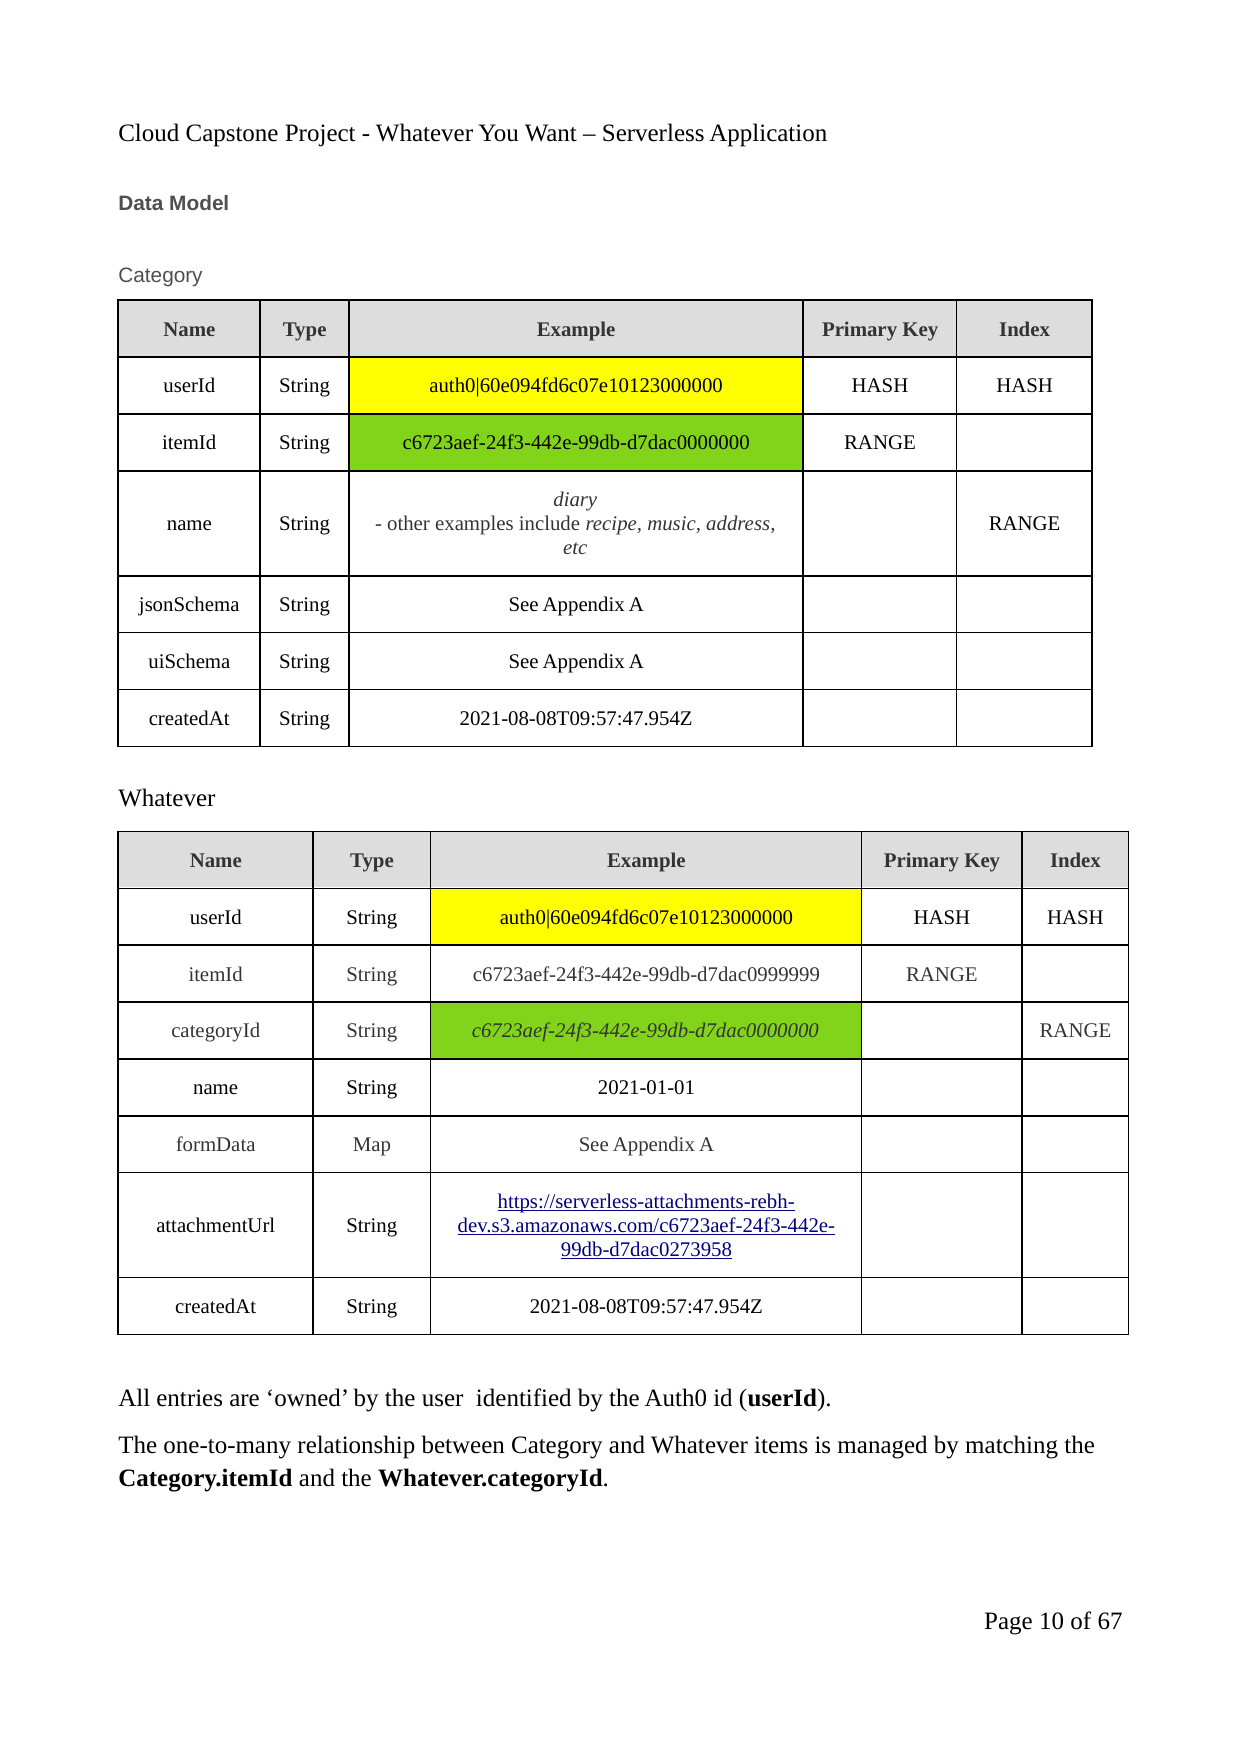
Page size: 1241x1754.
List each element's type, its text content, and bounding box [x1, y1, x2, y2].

table_cell [957, 633, 1091, 689]
table_cell [957, 415, 1091, 470]
subtitle Data Model [118, 191, 1122, 215]
text The one-to-many relationship between Category and Whatever items is managed by matching the Category.itemId and the Whatever.categoryId. [118, 1431, 1122, 1492]
table_header Type [314, 832, 430, 887]
table_cell [862, 1117, 1021, 1172]
table_cell [804, 472, 956, 575]
table_cell RANGE [862, 946, 1021, 1001]
table_cell [862, 1278, 1021, 1334]
table_cell c6723aef-24f3-442e-99db-d7dac0000000 [350, 415, 802, 470]
table_cell [1023, 1278, 1128, 1334]
table_cell Map [314, 1117, 430, 1172]
table_cell See Appendix A [431, 1117, 861, 1172]
table_header Index [1023, 832, 1128, 887]
table_cell [957, 690, 1091, 746]
table_cell [1023, 1060, 1128, 1115]
table_cell diary - other examples include recipe, music, address, etc [350, 472, 802, 575]
table_cell 2021-01-01 [431, 1060, 861, 1115]
table_cell See Appendix A [350, 633, 802, 689]
table_cell String [314, 1278, 430, 1334]
table_header Primary Key [862, 832, 1021, 887]
table_cell RANGE [804, 415, 956, 470]
text Whatever [118, 783, 1122, 812]
table_cell auth0|60e094fd6c07e10123000000 [431, 889, 861, 944]
table_cell 2021-08-08T09:57:47.954Z [431, 1278, 861, 1334]
table_cell c6723aef-24f3-442e-99db-d7dac0999999 [431, 946, 861, 1001]
table_cell String [261, 358, 348, 413]
table_cell [862, 1173, 1021, 1277]
text Category [118, 263, 1122, 287]
table_cell String [314, 1003, 430, 1058]
table_cell String [261, 633, 348, 689]
table_cell attachmentUrl [119, 1173, 312, 1277]
table_cell String [261, 690, 348, 746]
table_header Name [119, 301, 259, 356]
table_cell userId [119, 358, 259, 413]
table_cell createdAt [119, 690, 259, 746]
table_cell auth0|60e094fd6c07e10123000000 [350, 358, 802, 413]
table_cell createdAt [119, 1278, 312, 1334]
table_cell String [314, 889, 430, 944]
text All entries are ‘owned’ by the user identified by the Auth0 id (userId). [118, 1383, 1122, 1412]
table_cell HASH [957, 358, 1091, 413]
table_cell HASH [862, 889, 1021, 944]
table_cell itemId [119, 415, 259, 470]
table_cell HASH [804, 358, 956, 413]
table_cell [1023, 1117, 1128, 1172]
table_cell [1023, 1173, 1128, 1277]
table_cell String [314, 1173, 430, 1277]
table_cell formData [119, 1117, 312, 1172]
table_header Name [119, 832, 312, 887]
table_cell [804, 577, 956, 632]
table_cell name [119, 472, 259, 575]
table_cell [862, 1060, 1021, 1115]
table_cell uiSchema [119, 633, 259, 689]
table_cell itemId [119, 946, 312, 1001]
table_header Index [957, 301, 1091, 356]
table_cell RANGE [1023, 1003, 1128, 1058]
table_cell [957, 577, 1091, 632]
table_cell [1023, 946, 1128, 1001]
table_cell [862, 1003, 1021, 1058]
table_cell [804, 633, 956, 689]
table_header Example [350, 301, 802, 356]
table_cell https://serverless-attachments-rebh-dev.s3.amazonaws.com/c6723aef-24f3-442e-99db-d7dac0273958 [431, 1173, 861, 1277]
table_cell userId [119, 889, 312, 944]
table_cell String [314, 946, 430, 1001]
table_cell categoryId [119, 1003, 312, 1058]
table_cell String [261, 472, 348, 575]
table_cell RANGE [957, 472, 1091, 575]
table_cell jsonSchema [119, 577, 259, 632]
table_cell String [261, 577, 348, 632]
table_cell String [261, 415, 348, 470]
table_cell String [314, 1060, 430, 1115]
table_cell c6723aef-24f3-442e-99db-d7dac0000000 [431, 1003, 861, 1058]
table_cell See Appendix A [350, 577, 802, 632]
table_header Example [431, 832, 861, 887]
table_cell name [119, 1060, 312, 1115]
table_cell [804, 690, 956, 746]
table_cell HASH [1023, 889, 1128, 944]
table_header Type [261, 301, 348, 356]
table_cell 2021-08-08T09:57:47.954Z [350, 690, 802, 746]
table_header Primary Key [804, 301, 956, 356]
